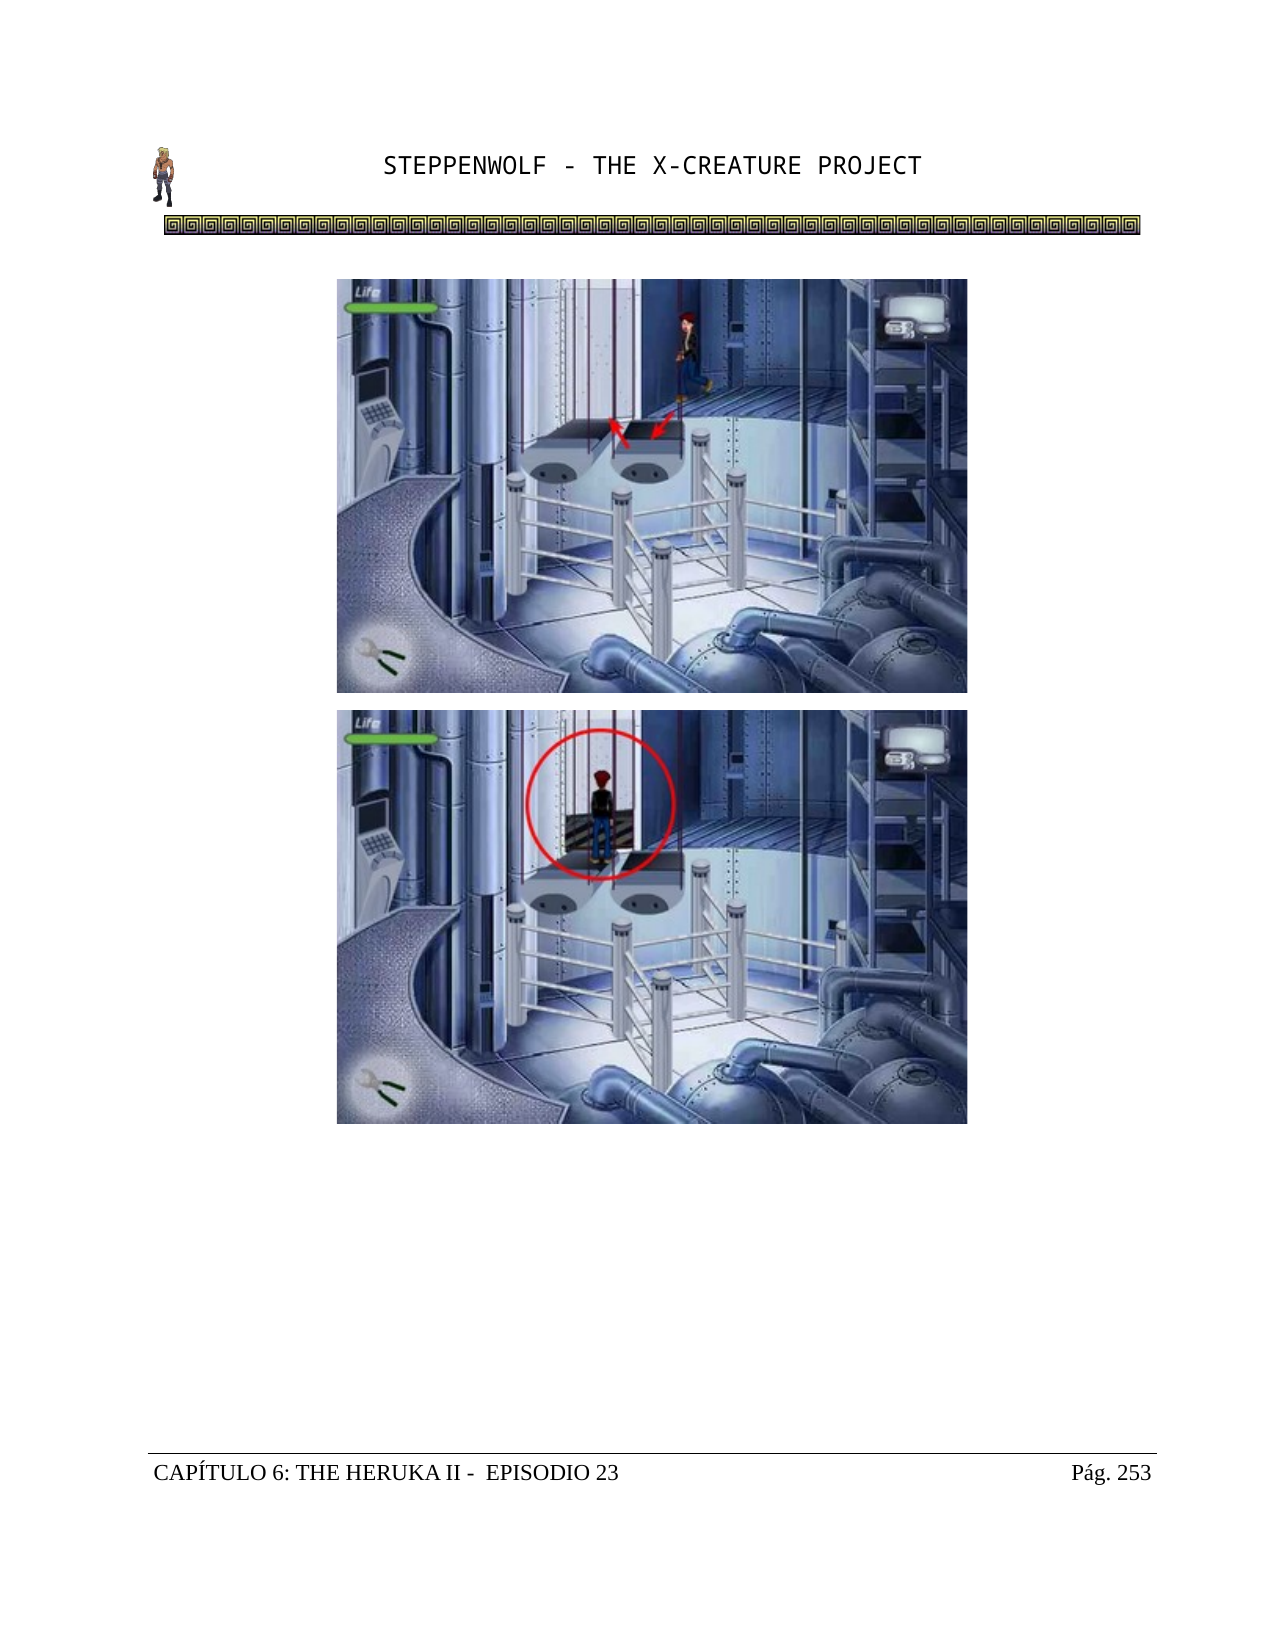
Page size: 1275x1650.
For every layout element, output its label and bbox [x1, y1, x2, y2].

picture [336, 710, 968, 1124]
picture [164, 215, 1141, 235]
picture [336, 279, 968, 693]
picture [147, 147, 181, 207]
